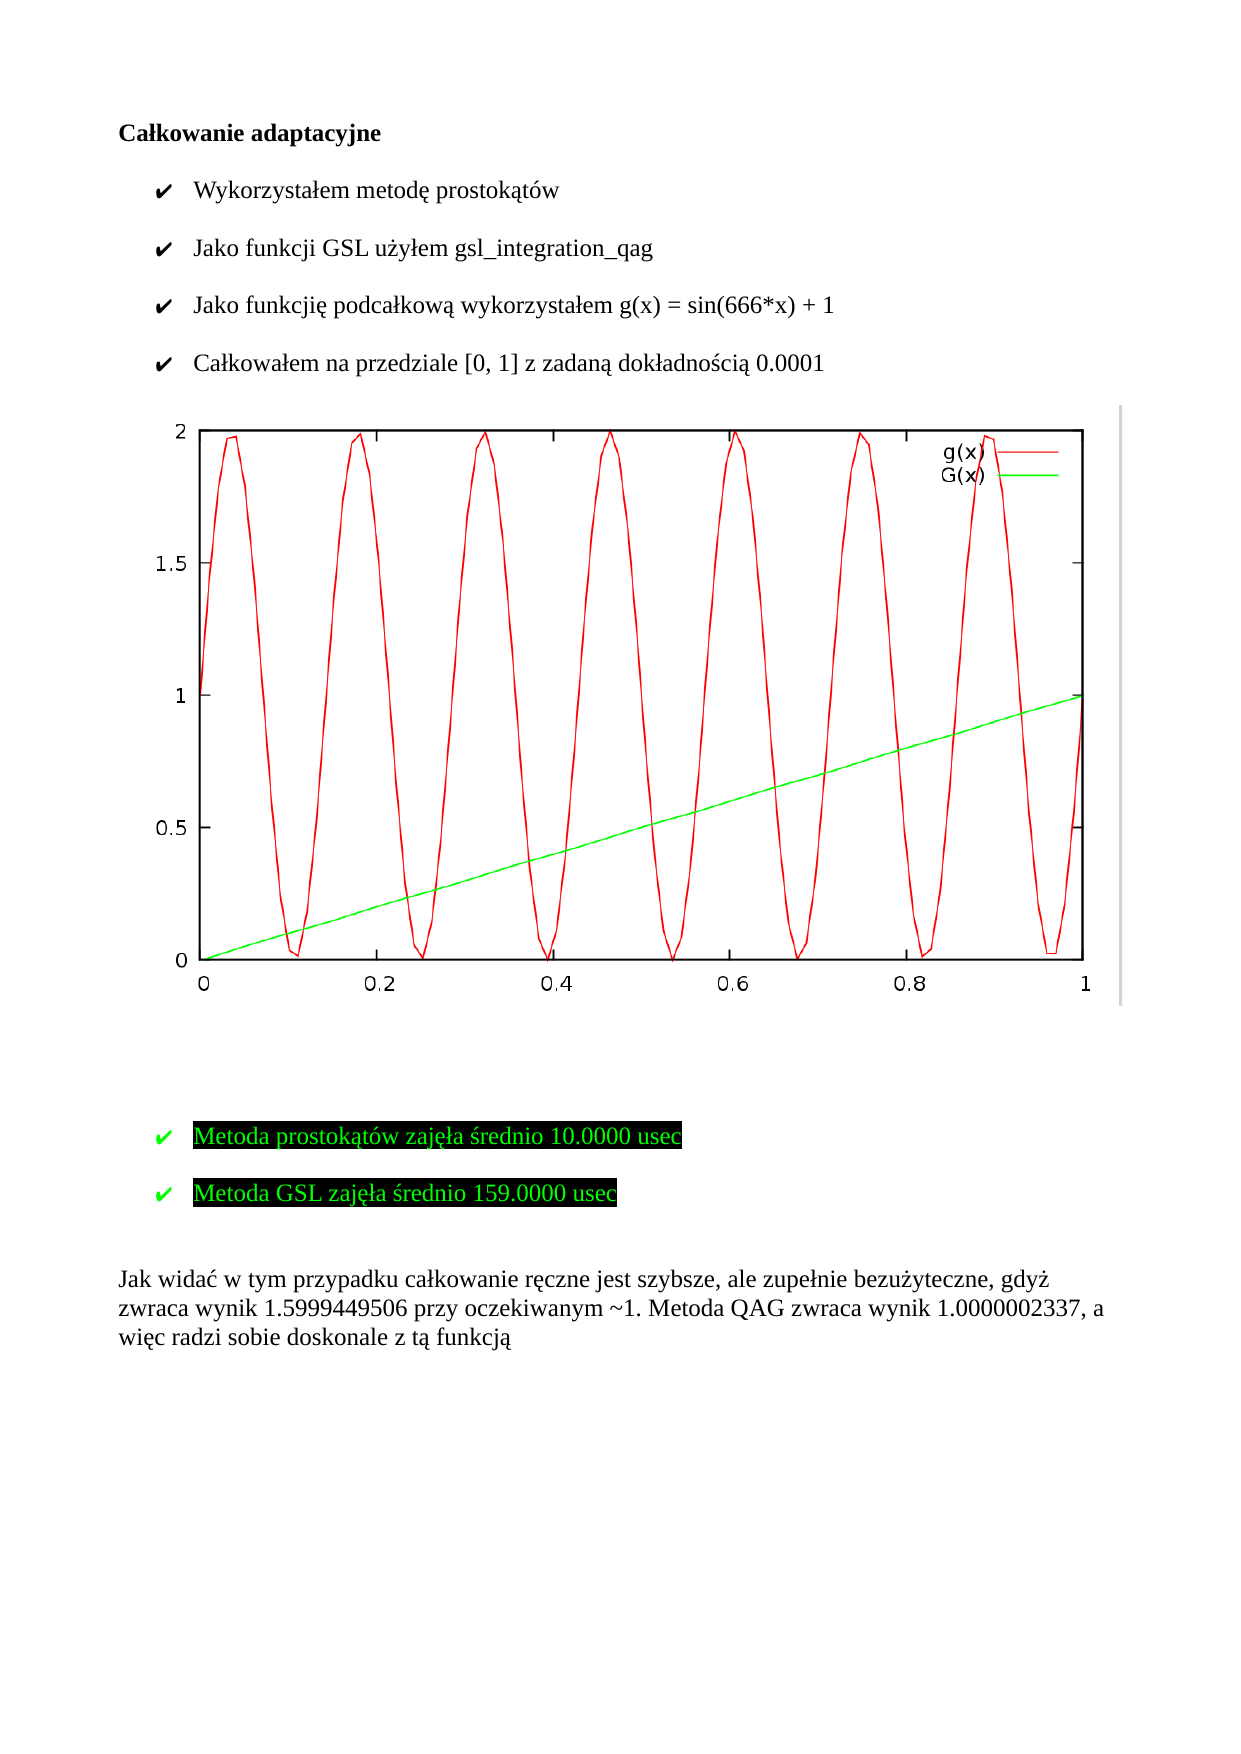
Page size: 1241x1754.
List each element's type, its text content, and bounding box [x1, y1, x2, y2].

list Jako funkcji GSL użyłem gsl_integration_qag [156, 233, 1122, 262]
picture [118, 405, 1123, 1006]
list Metoda prostokątów zajęła średnio 10.0000 usec [156, 1121, 1122, 1149]
list Jako funkcjię podcałkową wykorzystałem g(x) = sin(666*x) + 1 [156, 291, 1122, 319]
list Wykorzystałem metodę prostokątów [156, 176, 1122, 204]
list Metoda GSL zajęła średnio 159.0000 usec [156, 1178, 1122, 1207]
list Całkowałem na przedziale [0, 1] z zadaną dokładnością 0.0001 [156, 348, 1122, 377]
text Całkowanie adaptacyjne [118, 118, 1122, 147]
text Jak widać w tym przypadku całkowanie ręczne jest szybsze, ale zupełnie bezużyteczne, gdyż zwraca wynik 1.5999449506 przy oczekiwanym ~1. Metoda QAG zwraca wynik 1.0000002337, a więc radzi sobie doskonale z tą funkcją [118, 1264, 1122, 1351]
